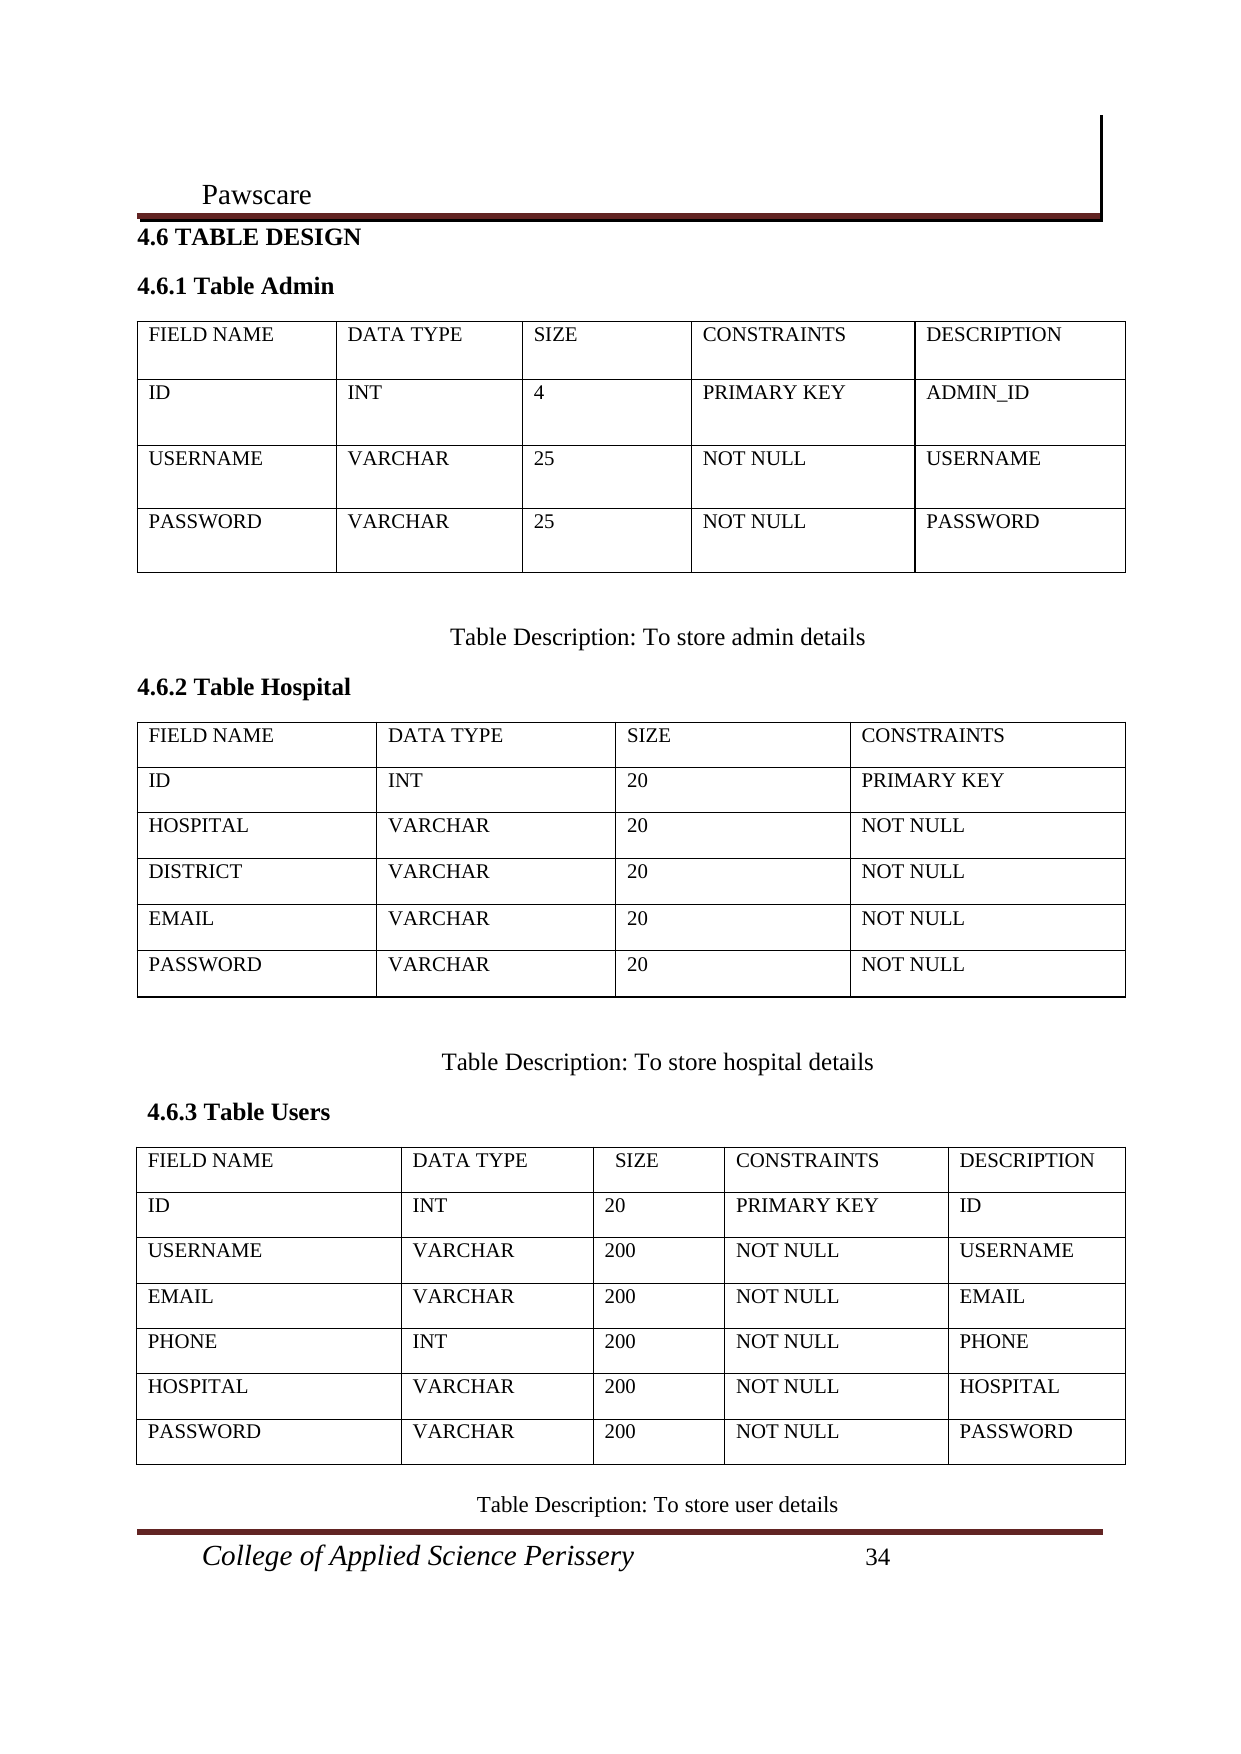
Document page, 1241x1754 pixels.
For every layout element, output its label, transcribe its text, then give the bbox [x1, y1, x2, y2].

table_cell VARCHAR [402, 1374, 593, 1418]
table_cell EMAIL [137, 1284, 401, 1328]
table_header SIZE [594, 1148, 724, 1192]
table_header DESCRIPTION [949, 1148, 1125, 1192]
table_header CONSTRAINTS [725, 1148, 948, 1192]
table_cell ID [138, 380, 336, 444]
table_cell USERNAME [138, 446, 336, 508]
table_cell 20 [594, 1193, 724, 1237]
table_cell PRIMARY KEY [851, 768, 1125, 812]
text 4.6.1 Table Admin [137, 271, 1103, 300]
table_cell USERNAME [949, 1238, 1125, 1282]
text 4.6.3 Table Users [72, 1097, 1103, 1126]
text Table Description: To store user details [212, 1491, 1103, 1517]
table_cell DISTRICT [138, 859, 376, 904]
text 4.6 TABLE DESIGN [137, 222, 1103, 251]
table_cell NOT NULL [725, 1284, 948, 1328]
table_cell NOT NULL [851, 905, 1125, 950]
table_cell 25 [523, 446, 691, 508]
table_cell NOT NULL [725, 1420, 948, 1464]
table_cell VARCHAR [377, 813, 615, 858]
table_header DESCRIPTION [916, 322, 1125, 379]
table_cell 20 [616, 951, 850, 996]
table_cell INT [377, 768, 615, 812]
table_cell HOSPITAL [949, 1374, 1125, 1418]
table_header FIELD NAME [138, 723, 376, 767]
table_cell HOSPITAL [138, 813, 376, 858]
table_cell VARCHAR [337, 446, 522, 508]
table_cell VARCHAR [402, 1420, 593, 1464]
table_cell USERNAME [916, 446, 1125, 508]
table_cell NOT NULL [692, 509, 914, 572]
table_cell 200 [594, 1238, 724, 1282]
table_cell 25 [523, 509, 691, 572]
table_cell 4 [523, 380, 691, 444]
table_cell VARCHAR [402, 1284, 593, 1328]
table_cell 200 [594, 1284, 724, 1328]
table_cell HOSPITAL [137, 1374, 401, 1418]
table_cell USERNAME [137, 1238, 401, 1282]
table_cell PASSWORD [138, 951, 376, 996]
table_cell PASSWORD [949, 1420, 1125, 1464]
table_header FIELD NAME [137, 1148, 401, 1192]
table_header CONSTRAINTS [851, 723, 1125, 767]
table_cell 20 [616, 905, 850, 950]
table_cell EMAIL [949, 1284, 1125, 1328]
table_cell NOT NULL [851, 951, 1125, 996]
table_cell ID [949, 1193, 1125, 1237]
table_cell ID [137, 1193, 401, 1237]
table_cell PRIMARY KEY [725, 1193, 948, 1237]
table_cell NOT NULL [725, 1238, 948, 1282]
table_cell INT [337, 380, 522, 444]
table_cell ADMIN_ID [916, 380, 1125, 444]
text 4.6.2 Table Hospital [137, 672, 1103, 701]
text Table Description: To store hospital details [137, 1047, 1103, 1076]
table_cell 20 [616, 813, 850, 858]
table_cell VARCHAR [377, 859, 615, 904]
table_cell VARCHAR [337, 509, 522, 572]
table_header SIZE [616, 723, 850, 767]
table_cell NOT NULL [692, 446, 914, 508]
table_cell NOT NULL [851, 859, 1125, 904]
table_cell EMAIL [138, 905, 376, 950]
table_cell NOT NULL [851, 813, 1125, 858]
table_cell 200 [594, 1374, 724, 1418]
table_header DATA TYPE [402, 1148, 593, 1192]
table_header CONSTRAINTS [692, 322, 914, 379]
table_header FIELD NAME [138, 322, 336, 379]
table_cell VARCHAR [402, 1238, 593, 1282]
table_cell VARCHAR [377, 905, 615, 950]
table_cell PHONE [949, 1329, 1125, 1373]
table_cell ID [138, 768, 376, 812]
table_cell PHONE [137, 1329, 401, 1373]
table_cell 20 [616, 859, 850, 904]
table_cell INT [402, 1329, 593, 1373]
table_cell VARCHAR [377, 951, 615, 996]
table_header SIZE [523, 322, 691, 379]
table_cell 200 [594, 1329, 724, 1373]
table_cell 20 [616, 768, 850, 812]
table_cell NOT NULL [725, 1374, 948, 1418]
table_cell PASSWORD [137, 1420, 401, 1464]
table_header DATA TYPE [377, 723, 615, 767]
table_cell PASSWORD [916, 509, 1125, 572]
table_cell 200 [594, 1420, 724, 1464]
text Table Description: To store admin details [212, 622, 1103, 651]
table_cell PRIMARY KEY [692, 380, 914, 444]
table_cell NOT NULL [725, 1329, 948, 1373]
table_cell PASSWORD [138, 509, 336, 572]
table_cell INT [402, 1193, 593, 1237]
table_header DATA TYPE [337, 322, 522, 379]
